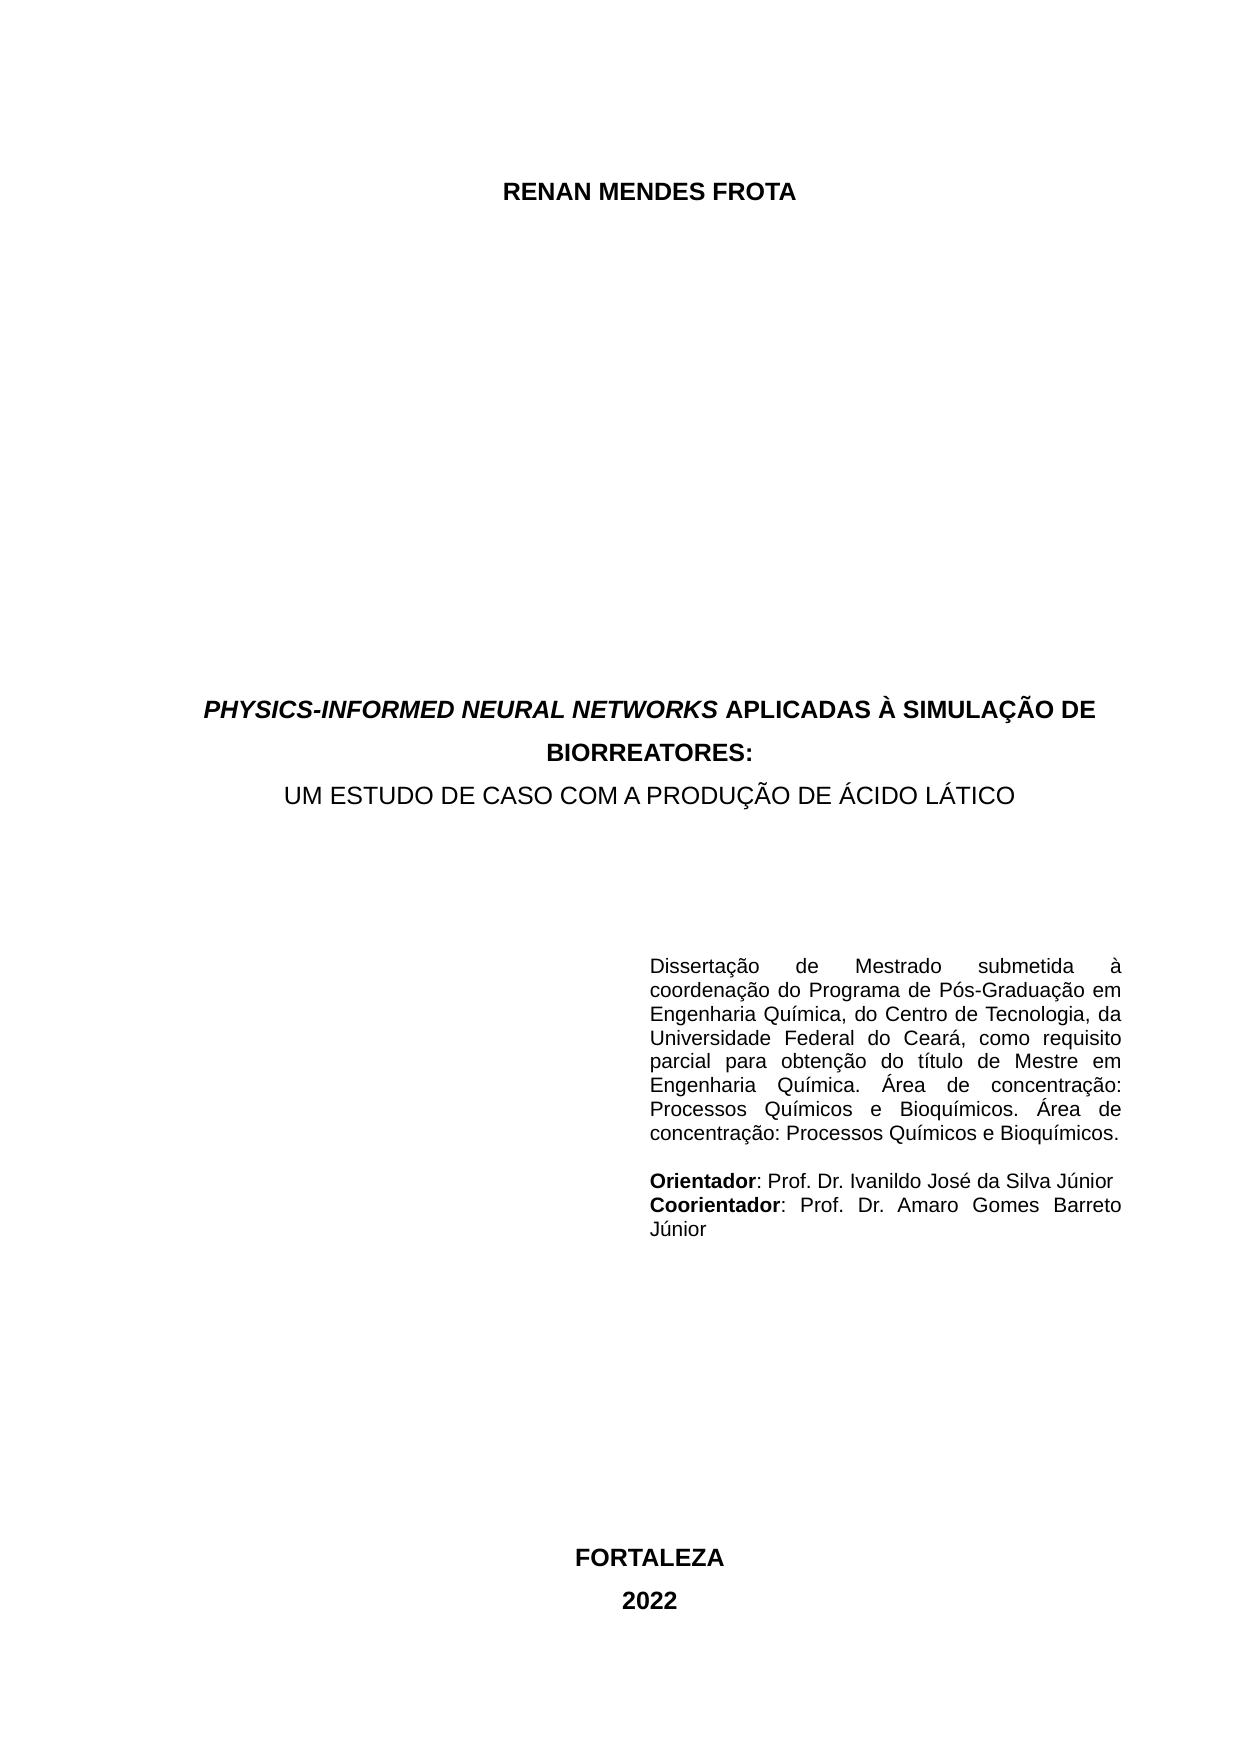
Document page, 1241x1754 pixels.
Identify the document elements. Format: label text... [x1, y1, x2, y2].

text 2022 [177, 1586, 1122, 1615]
text Coorientador: Prof. Dr. Amaro Gomes Barreto Júnior [649, 1193, 1122, 1241]
text UM ESTUDO DE CASO COM A PRODUÇÃO DE ÁCIDO LÁTICO [177, 781, 1122, 810]
text Dissertação de Mestrado submetida à coordenação do Programa de Pós-Graduação em Engenharia Química, do Centro de Tecnologia, da Universidade Federal do Ceará, como requisito parcial para obtenção do título de Mestre em Engenharia Química. Área de concentração: Processos Químicos e Bioquímicos. Área de concentração: Processos Químicos e Bioquímicos. [649, 953, 1122, 1145]
text PHYSICS-INFORMED NEURAL NETWORKS APLICADAS À SIMULAÇÃO DE BIORREATORES: [177, 695, 1122, 767]
text RENAN MENDES FROTA [177, 177, 1122, 206]
text FORTALEZA [177, 1543, 1122, 1572]
text Orientador: Prof. Dr. Ivanildo José da Silva Júnior [649, 1169, 1122, 1193]
